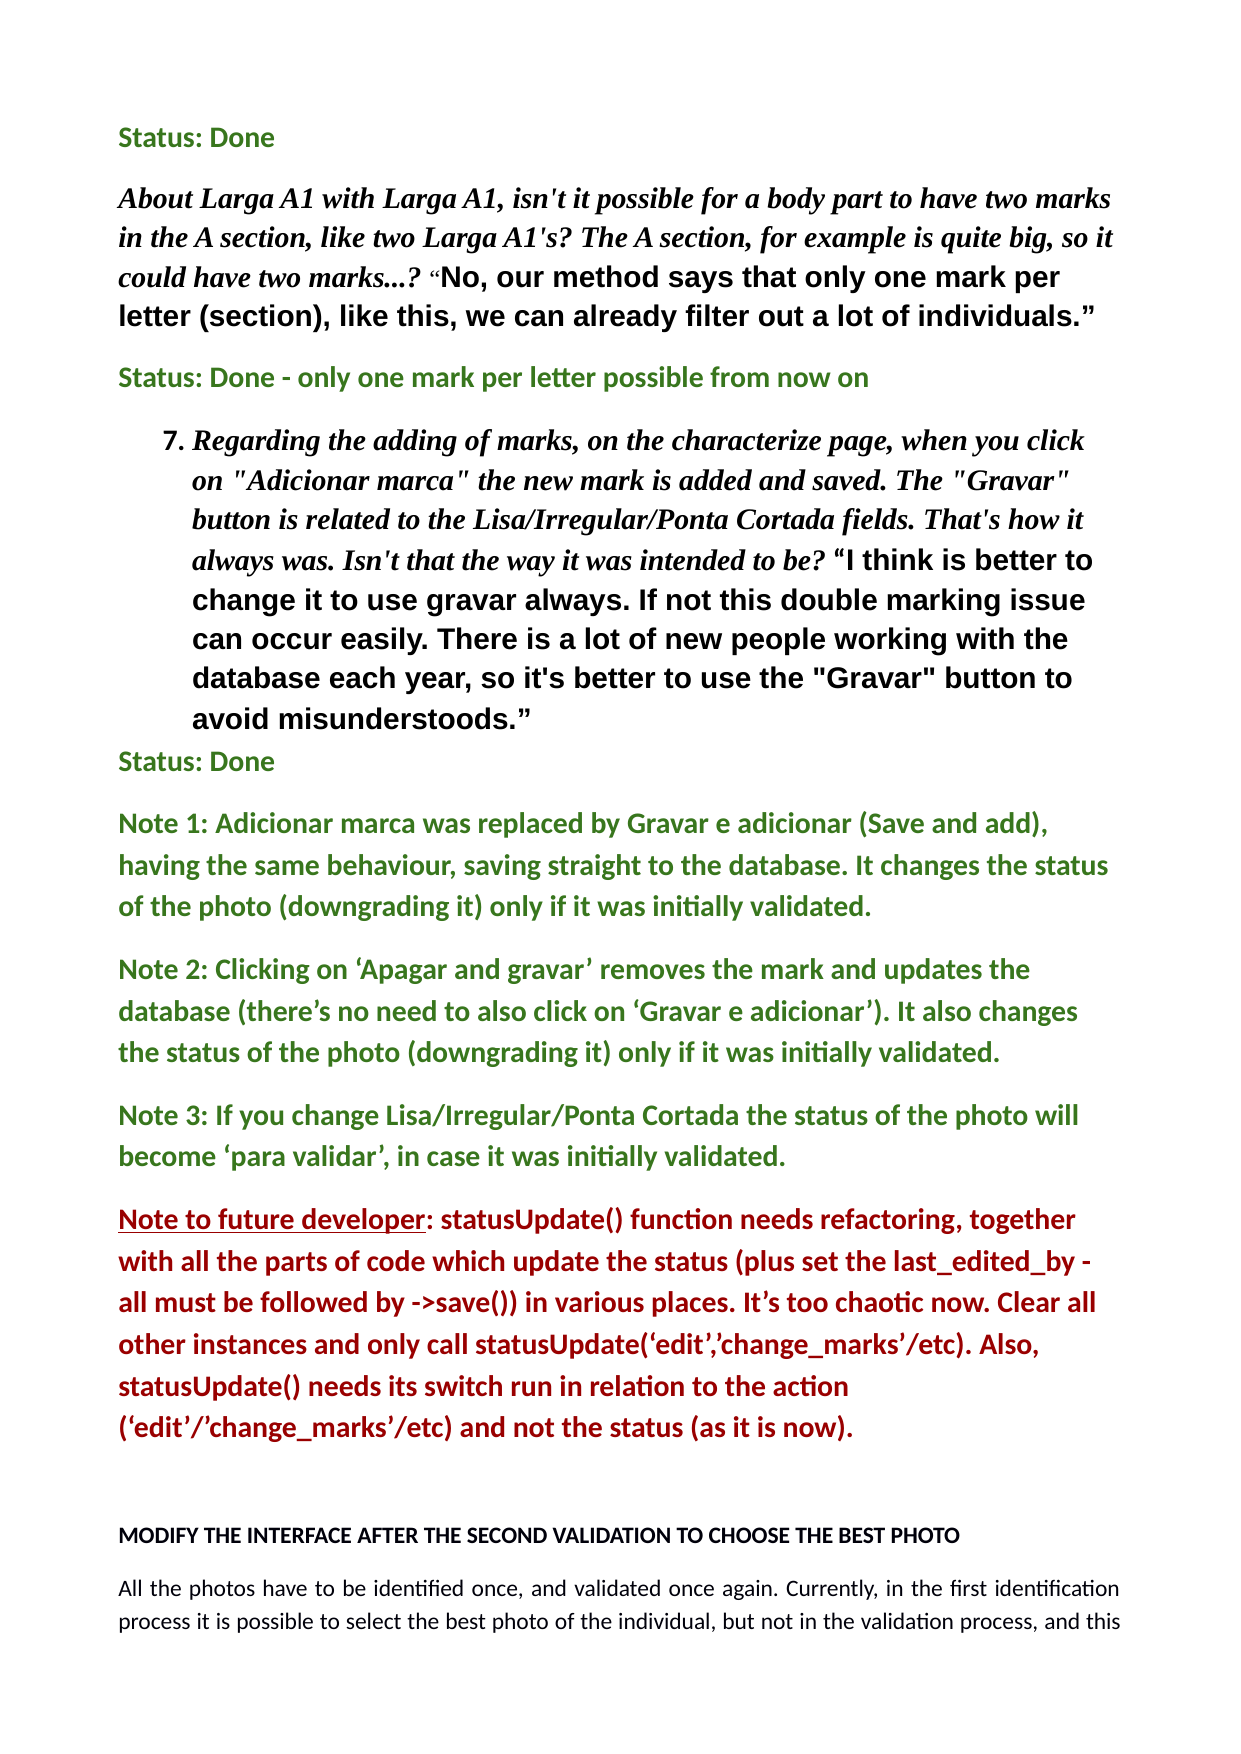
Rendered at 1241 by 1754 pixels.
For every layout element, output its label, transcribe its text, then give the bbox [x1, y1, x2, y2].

text Note 2: Clicking on ‘Apagar and gravar’ removes the mark and updates the database (there’s no need to also click on ‘Gravar e adicionar’). It also changes the status of the photo (downgrading it) only if it was initially validated. [118, 950, 1122, 1070]
list Regarding the adding of marks, on the characterize page, when you click on "Adicionar marca" the new mark is added and saved. The "Gravar" button is related to the Lisa/Irregular/Ponta Cortada fields. That's how it always was. Isn't that the way it was intended to be? “I think is better to change it to use gravar always. If not this double marking issue can occur easily. There is a lot of new people working with the database each year, so it's better to use the "Gravar" button to avoid misunderstoods.” [162, 421, 1122, 737]
text Status: Done [118, 118, 1122, 154]
text Status: Done [118, 742, 1122, 778]
text About Larga A1 with Larga A1, isn't it possible for a body part to have two marks in the A section, like two Larga A1's? The A section, for example is quite big, so it could have two marks...? “No, our method says that only one mark per letter (section), like this, we can already filter out a lot of individuals.” [118, 181, 1122, 333]
text MODIFY THE INTERFACE AFTER THE SECOND VALIDATION TO CHOOSE THE BEST PHOTO [118, 1520, 1122, 1549]
text Status: Done - only one mark per letter possible from now on [118, 358, 1122, 395]
text Note to future developer: statusUpdate() function needs refactoring, together with all the parts of code which update the status (plus set the last_edited_by - all must be followed by ->save()) in various places. It’s too chaotic now. Clear all other instances and only call statusUpdate(‘edit’,’change_marks’/etc). Also, statusUpdate() needs its switch run in relation to the action (‘edit’/’change_marks’/etc) and not the status (as it is now). [118, 1200, 1122, 1445]
text All the photos have to be identified once, and validated once again. Currently, in the first identification process it is possible to select the best photo of the individual, but not in the validation process, and this [118, 1574, 1122, 1636]
text Note 1: Adicionar marca was replaced by Gravar e adicionar (Save and add), having the same behaviour, saving straight to the database. It changes the status of the photo (downgrading it) only if it was initially validated. [118, 804, 1122, 924]
text Note 3: If you change Lisa/Irregular/Ponta Cortada the status of the photo will become ‘para validar’, in case it was initially validated. [118, 1096, 1122, 1174]
